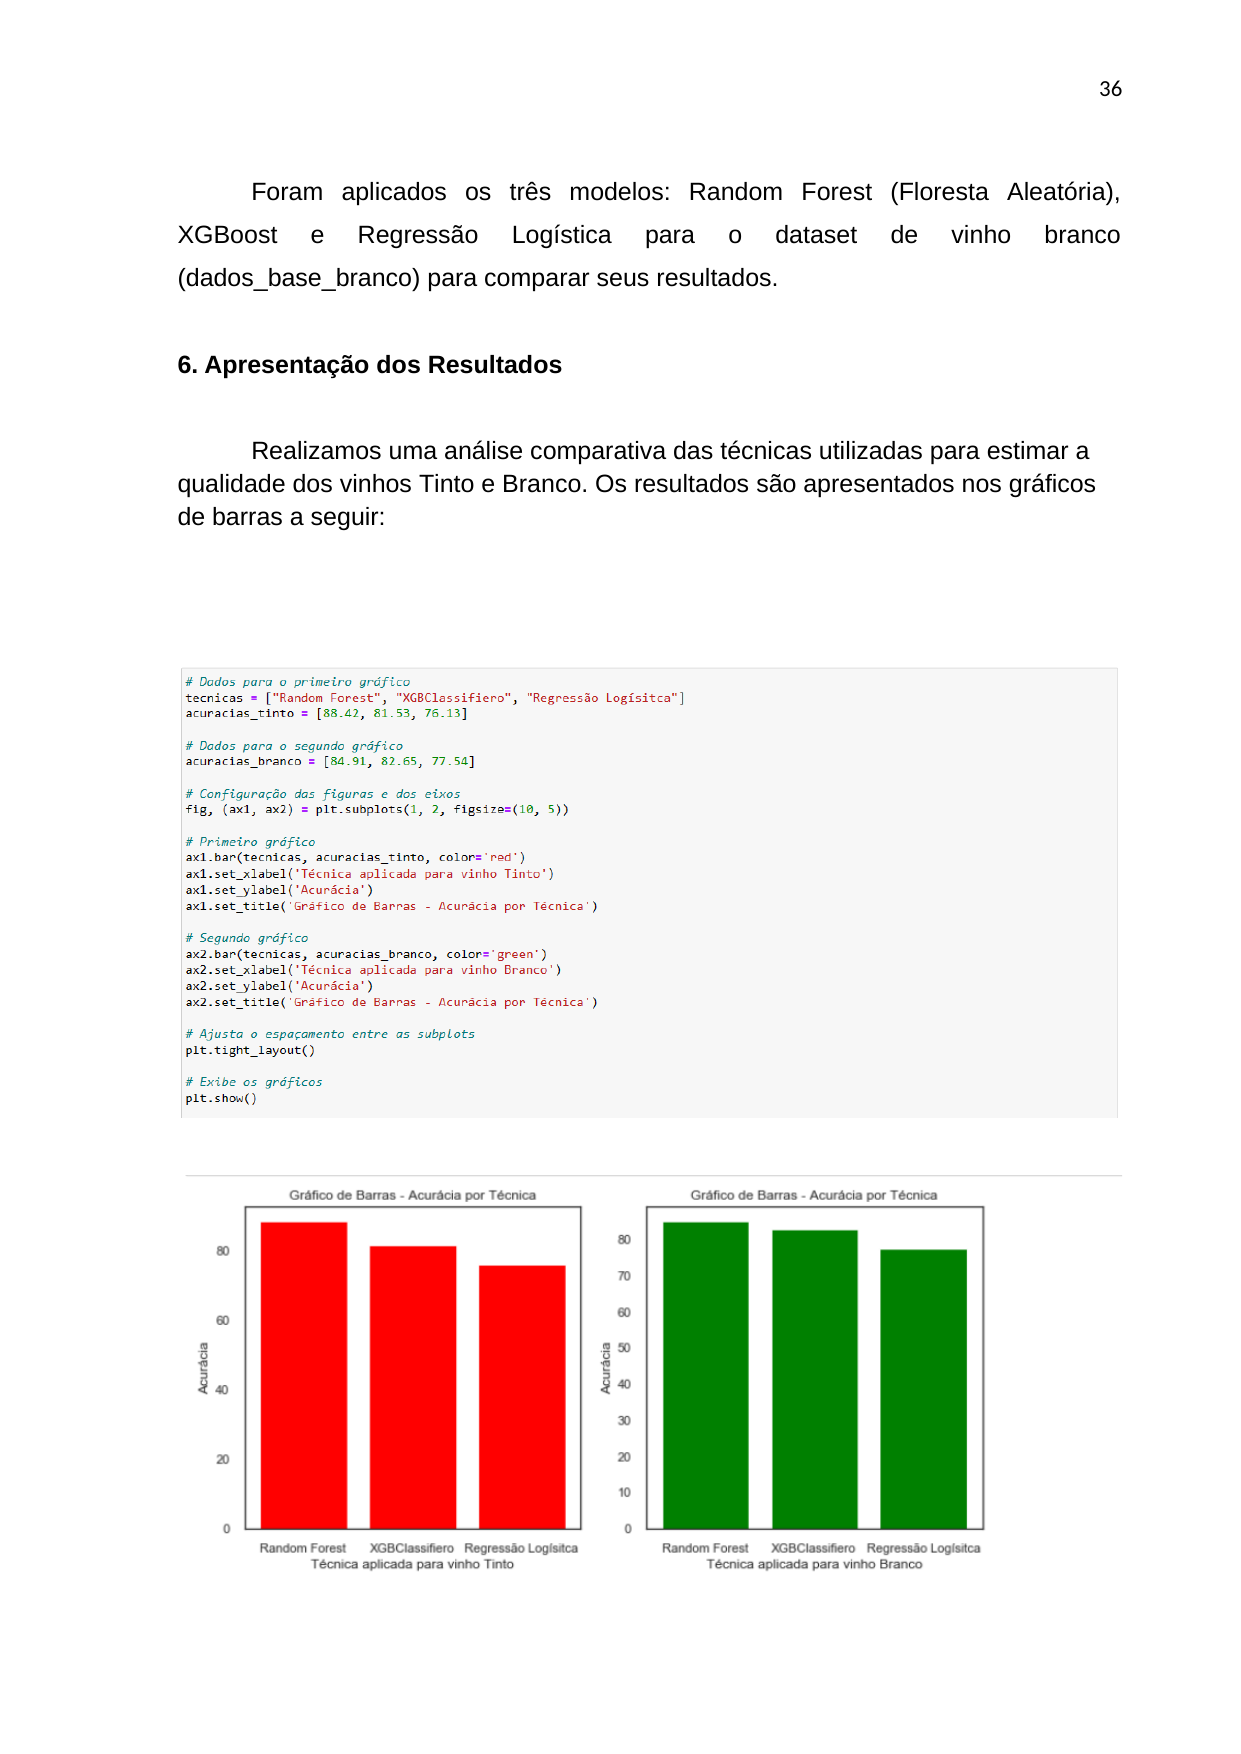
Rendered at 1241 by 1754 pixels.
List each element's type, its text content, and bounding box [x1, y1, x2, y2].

text Foram aplicados os três modelos: Random Forest (Floresta Aleatória), XGBoost e Regressão Logística para o dataset de vinho branco (dados_base_branco) para comparar seus resultados. [177, 177, 1122, 292]
picture [177, 1175, 1123, 1594]
subtitle 6. Apresentação dos Resultados [177, 350, 1122, 378]
text Realizamos uma análise comparativa das técnicas utilizadas para estimar a qualidade dos vinhos Tinto e Branco. Os resultados são apresentados nos gráficos de barras a seguir: [177, 436, 1122, 531]
picture [177, 663, 1123, 1118]
